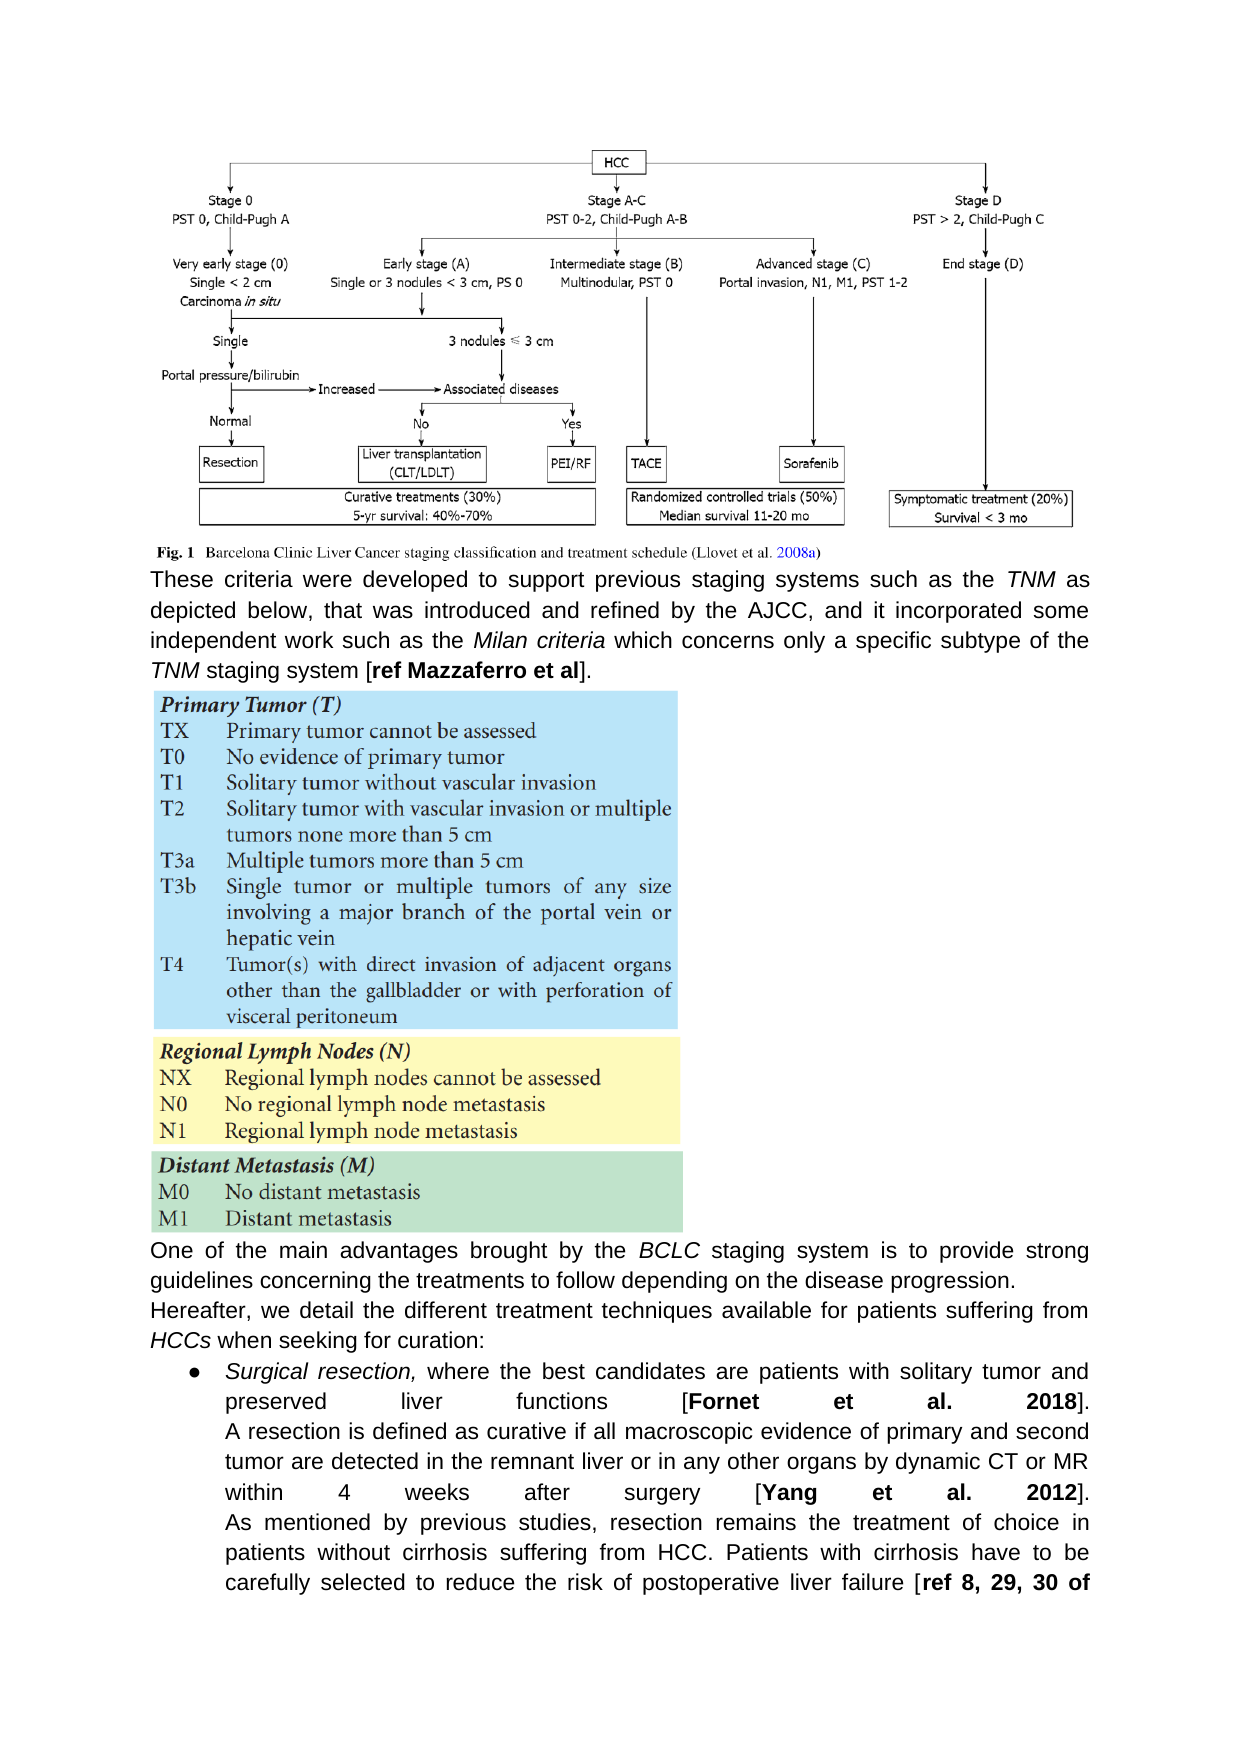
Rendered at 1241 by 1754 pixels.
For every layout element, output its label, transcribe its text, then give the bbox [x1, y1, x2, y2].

text These criteria were developed to support previous staging systems such as the TNM as depicted below, that was introduced and refined by the AJCC, and it incorporated some independent work such as the Milan criteria which concerns only a specific subtype of the TNM staging system [ref Mazzaferro et al]. [150, 566, 1090, 683]
picture [150, 1034, 682, 1146]
list Surgical resection, where the best candidates are patients with solitary tumor and preserved liver functions [Fornet et al. 2018]. A resection is defined as curative if all macroscopic evidence of primary and second tumor are detected in the remnant liver or in any other organs by dynamic CT or MR within 4 weeks after surgery [Yang et al. 2012]. As mentioned by previous studies, resection remains the treatment of choice in patients without cirrhosis suffering from HCC. Patients with cirrhosis have to be carefully selected to reduce the risk of postoperative liver failure [ref 8, 29, 30 of [187, 1358, 1090, 1596]
text One of the main advantages brought by the BCLC staging system is to provide strong guidelines concerning the treatments to follow depending on the disease progression. [150, 1237, 1090, 1293]
picture [150, 1148, 683, 1233]
picture [150, 687, 681, 1031]
text Hereafter, we detail the different treatment techniques available for patients suffering from HCCs when seeking for curation: [150, 1297, 1090, 1354]
picture [150, 150, 1091, 563]
